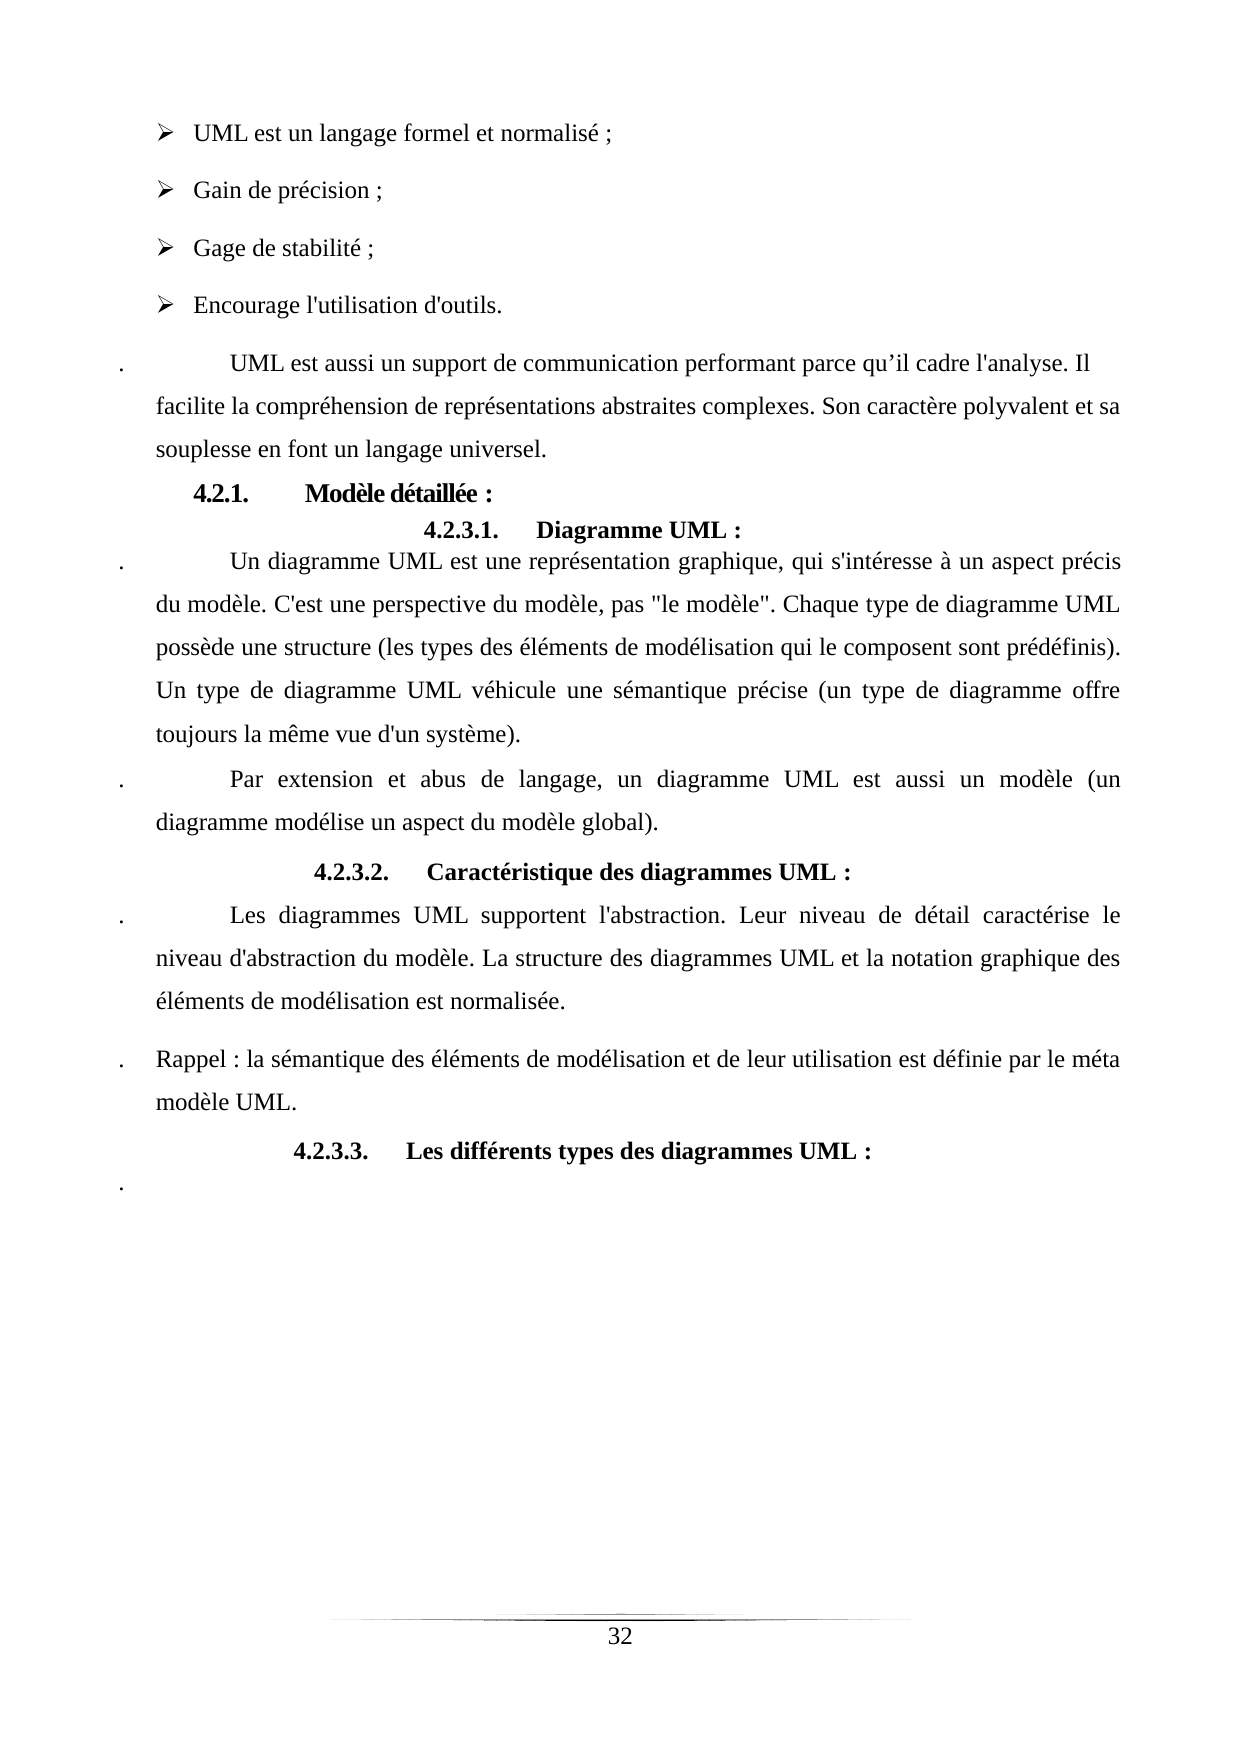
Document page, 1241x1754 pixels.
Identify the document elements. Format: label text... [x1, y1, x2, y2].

list Encourage l'utilisation d'outils. [156, 291, 1122, 319]
subtitle UML est aussi un support de communication performant parce qu’il cadre l'analyse. Il facilite la compréhension de représentations abstraites complexes. Son caractère polyvalent et sa souplesse en font un langage universel. [118, 348, 1122, 463]
list Caractéristique des diagrammes UML : [118, 857, 1122, 886]
list Gain de précision ; [156, 176, 1122, 204]
subtitle Un diagramme UML est une représentation graphique, qui s'intéresse à un aspect précis du modèle. C'est une perspective du modèle, pas "le modèle". Chaque type de diagramme UML possède une structure (les types des éléments de modélisation qui le composent sont prédéfinis). Un type de diagramme UML véhicule une sémantique précise (un type de diagramme offre toujours la même vue d'un système). [118, 546, 1122, 747]
list Diagramme UML : [118, 515, 1122, 544]
list UML est un langage formel et normalisé ; [156, 118, 1122, 147]
subtitle Rappel : la sémantique des éléments de modélisation et de leur utilisation est définie par le méta modèle UML. [118, 1044, 1122, 1116]
subtitle Les diagrammes UML supportent l'abstraction. Leur niveau de détail caractérise le niveau d'abstraction du modèle. La structure des diagrammes UML et la notation graphique des éléments de modélisation est normalisée. [118, 900, 1122, 1015]
list Modèle détaillée : [193, 477, 1122, 509]
picture [171, 1613, 1069, 1622]
subtitle Par extension et abus de langage, un diagramme UML est aussi un modèle (un diagramme modélise un aspect du modèle global). [118, 764, 1122, 836]
list Gage de stabilité ; [156, 233, 1122, 262]
list Les différents types des diagrammes UML : [118, 1136, 1122, 1165]
